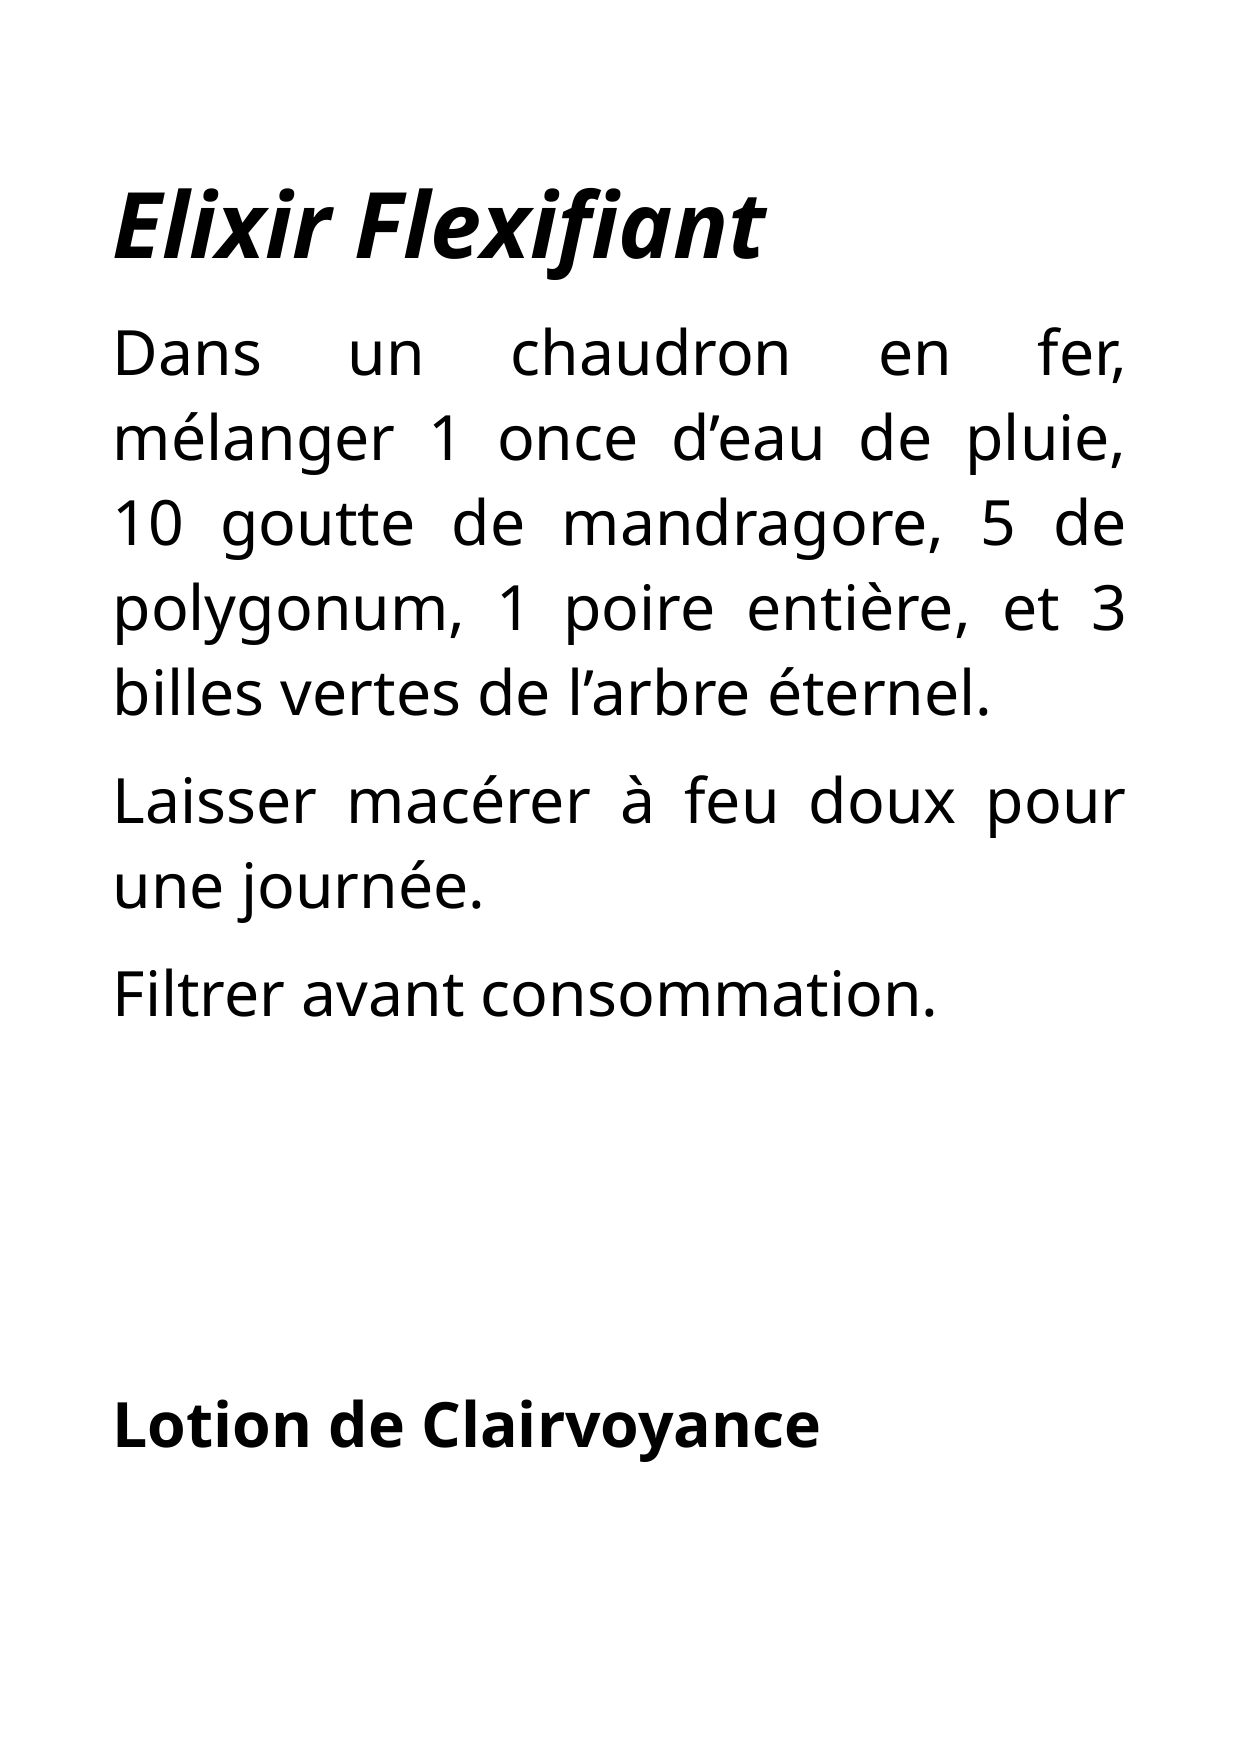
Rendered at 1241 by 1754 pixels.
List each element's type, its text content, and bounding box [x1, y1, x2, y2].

text Elixir Flexifiant [112, 160, 1128, 285]
text Laisser macérer à feu doux pour une journée. [112, 756, 1128, 927]
text Lotion de Clairvoyance [112, 1381, 1128, 1466]
text Filtrer avant consommation. [112, 949, 1128, 1034]
text Dans un chaudron en fer, mélanger 1 once d’eau de pluie, 10 goutte de mandragore, 5 de polygonum, 1 poire entière, et 3 billes vertes de l’arbre éternel. [112, 308, 1128, 734]
